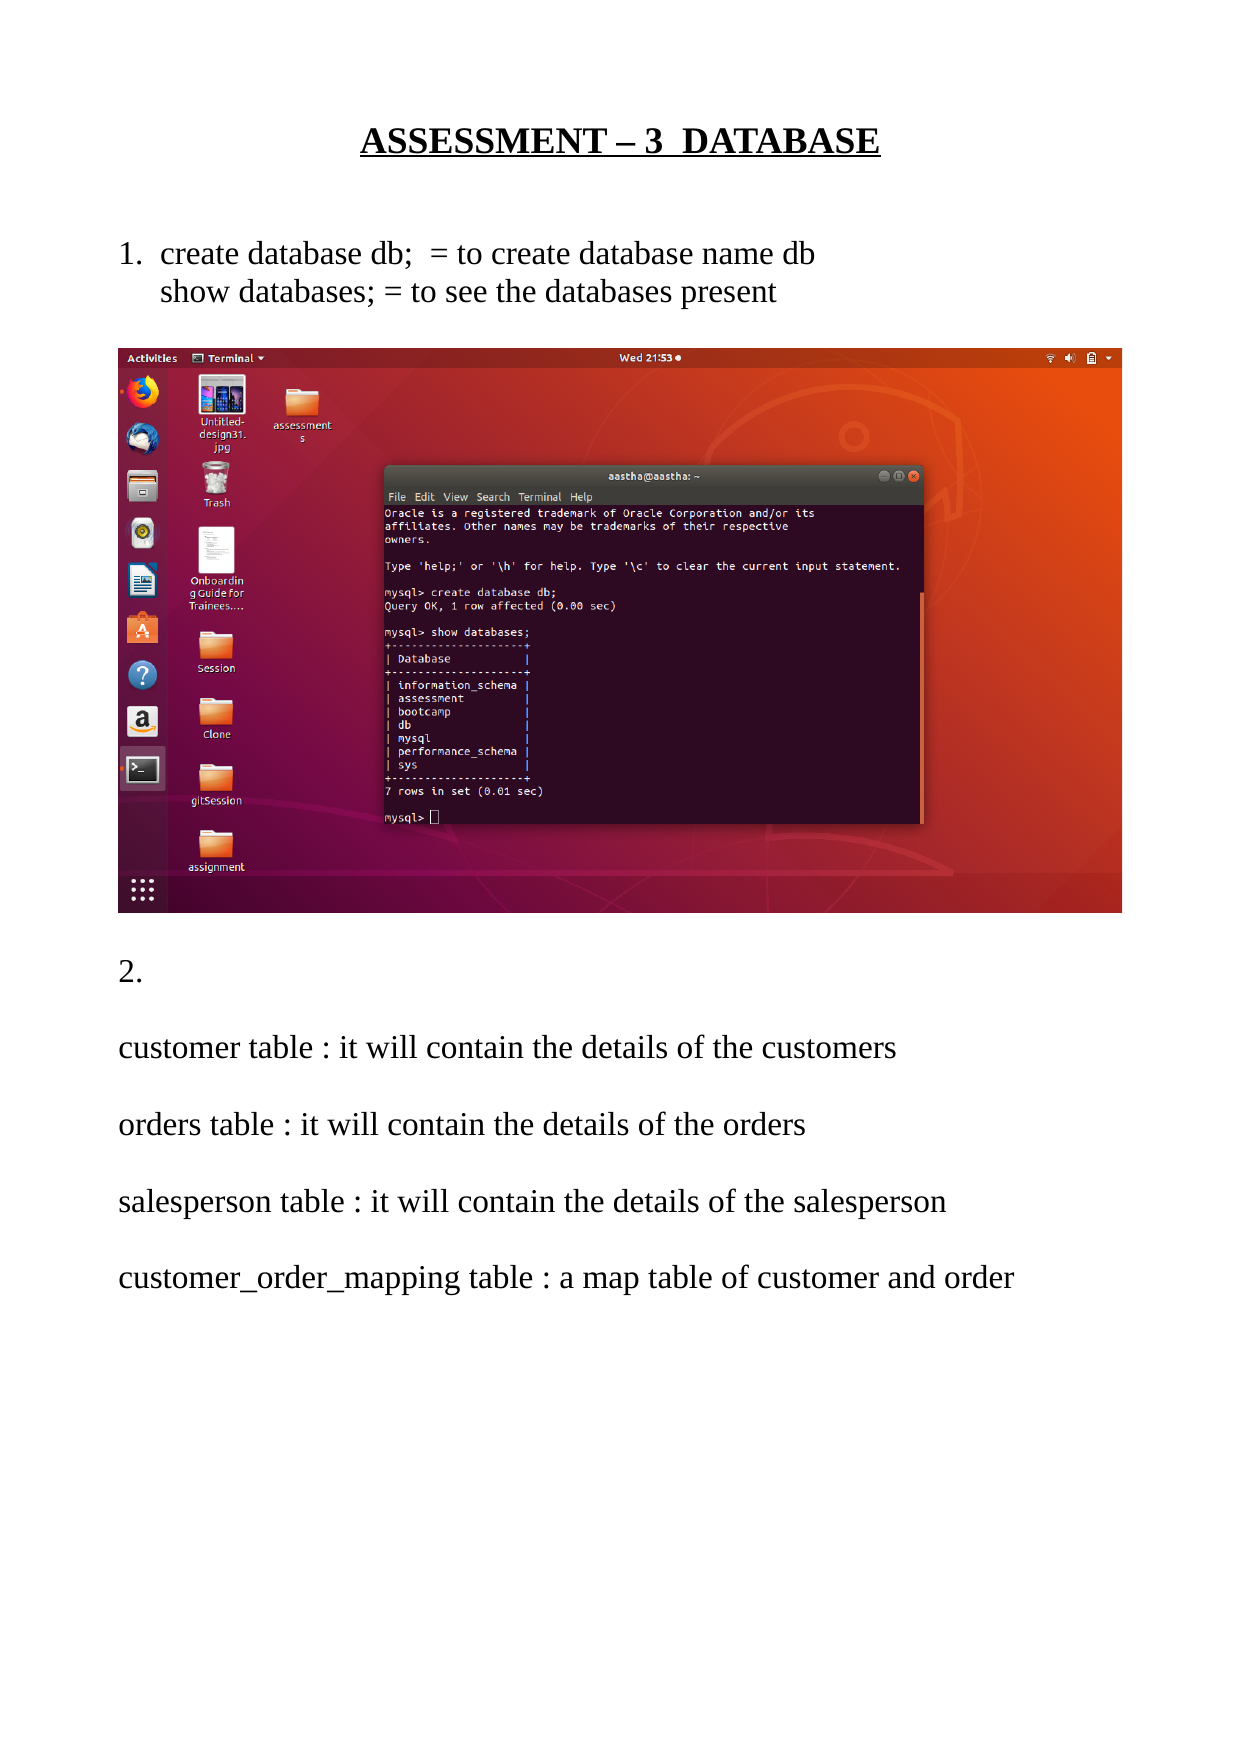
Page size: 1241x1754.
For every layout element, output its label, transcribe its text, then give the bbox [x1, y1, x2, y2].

picture [118, 348, 1123, 913]
text 2. [118, 951, 1122, 989]
text salesperson table : it will contain the details of the salesperson [118, 1181, 1122, 1219]
text 1. create database db; = to create database name db [118, 233, 1122, 271]
text show databases; = to see the databases present [118, 271, 1122, 310]
text orders table : it will contain the details of the orders [118, 1104, 1122, 1142]
text customer table : it will contain the details of the customers [118, 1027, 1122, 1066]
text customer_order_mapping table : a map table of customer and order [118, 1257, 1122, 1296]
text ASSESSMENT – 3 DATABASE [118, 118, 1122, 161]
